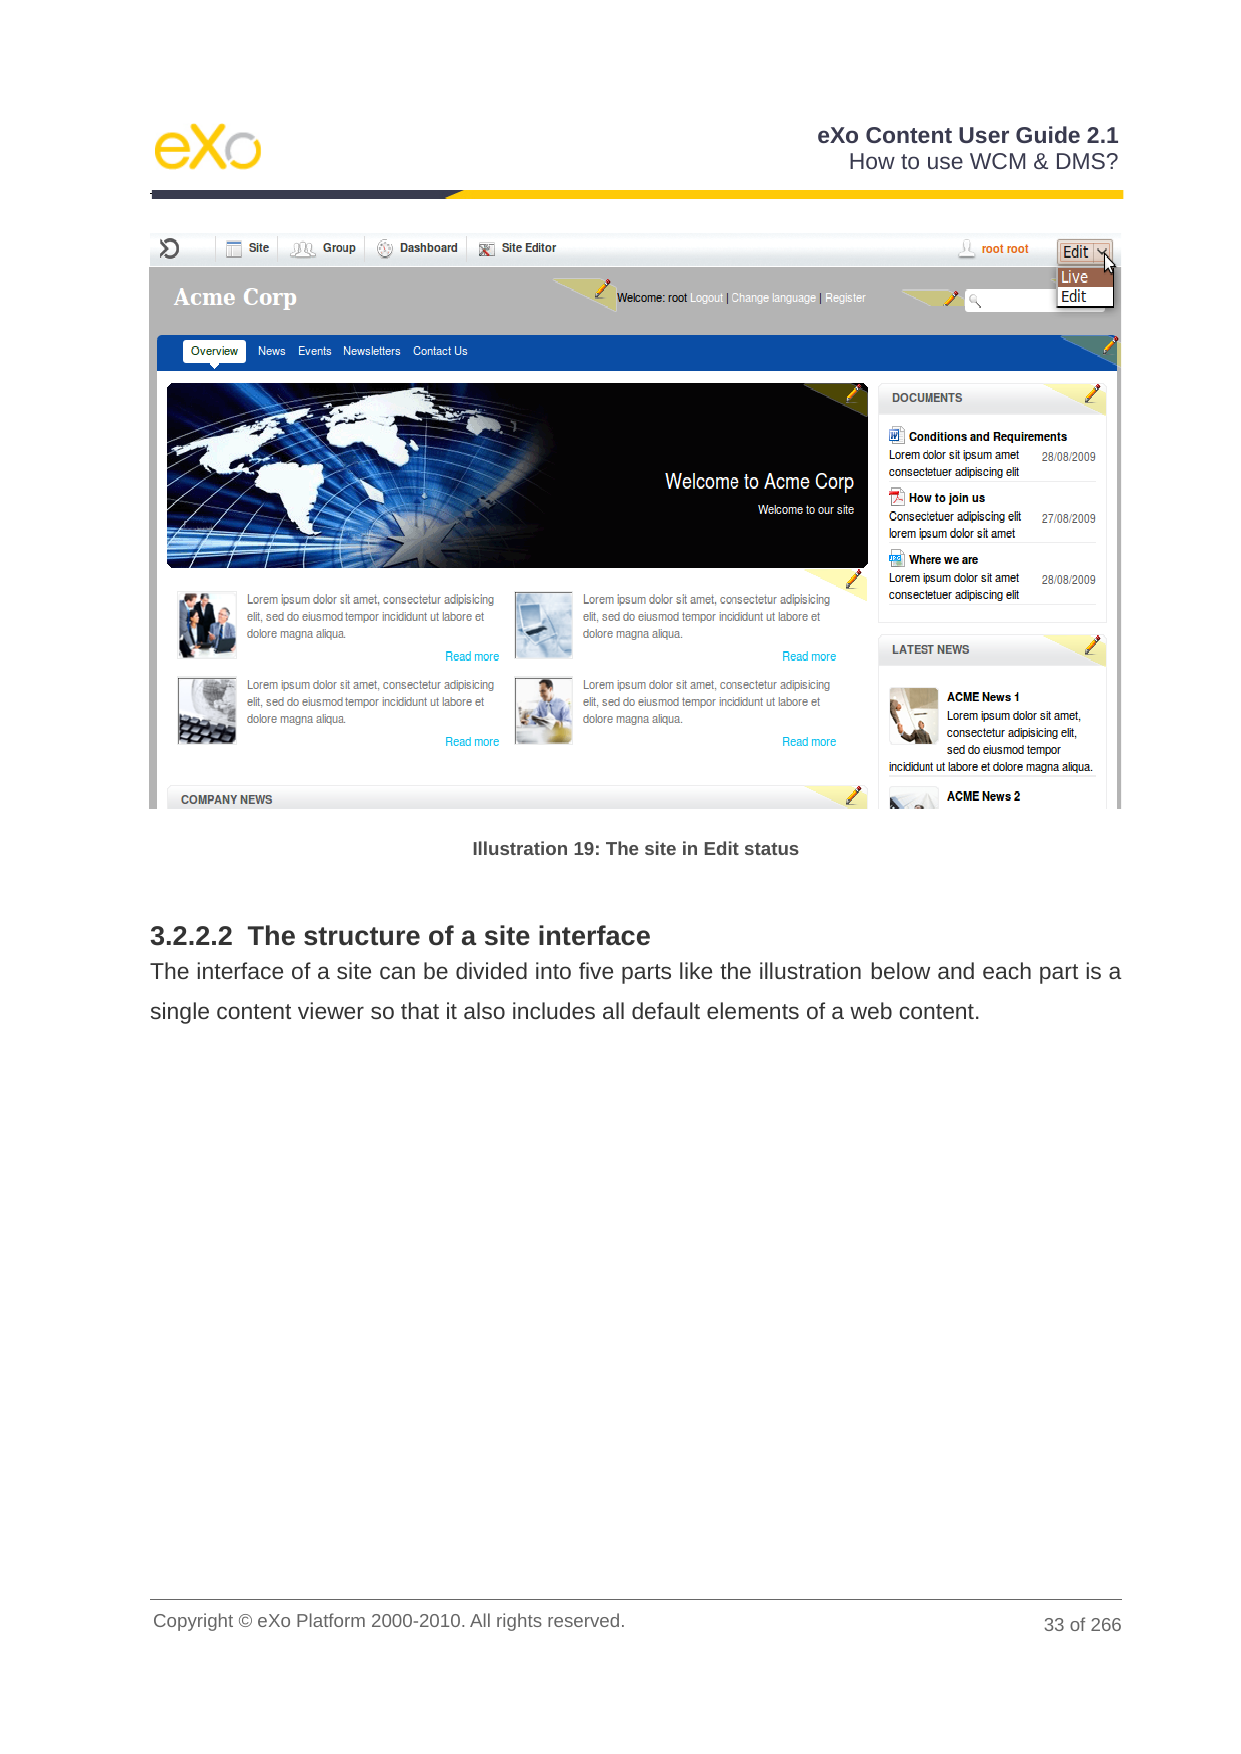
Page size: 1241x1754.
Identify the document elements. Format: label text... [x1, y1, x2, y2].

subtitle The structure of a site interface [150, 919, 1122, 951]
picture [155, 123, 262, 170]
text The interface of a site can be divided into five parts like the illustration below and each part is a single content viewer so that it also includes all default elements of a web content. [150, 958, 1122, 1024]
picture [151, 190, 1124, 199]
picture [149, 233, 1122, 809]
list Illustration 19: The site in Edit status [150, 809, 1122, 859]
